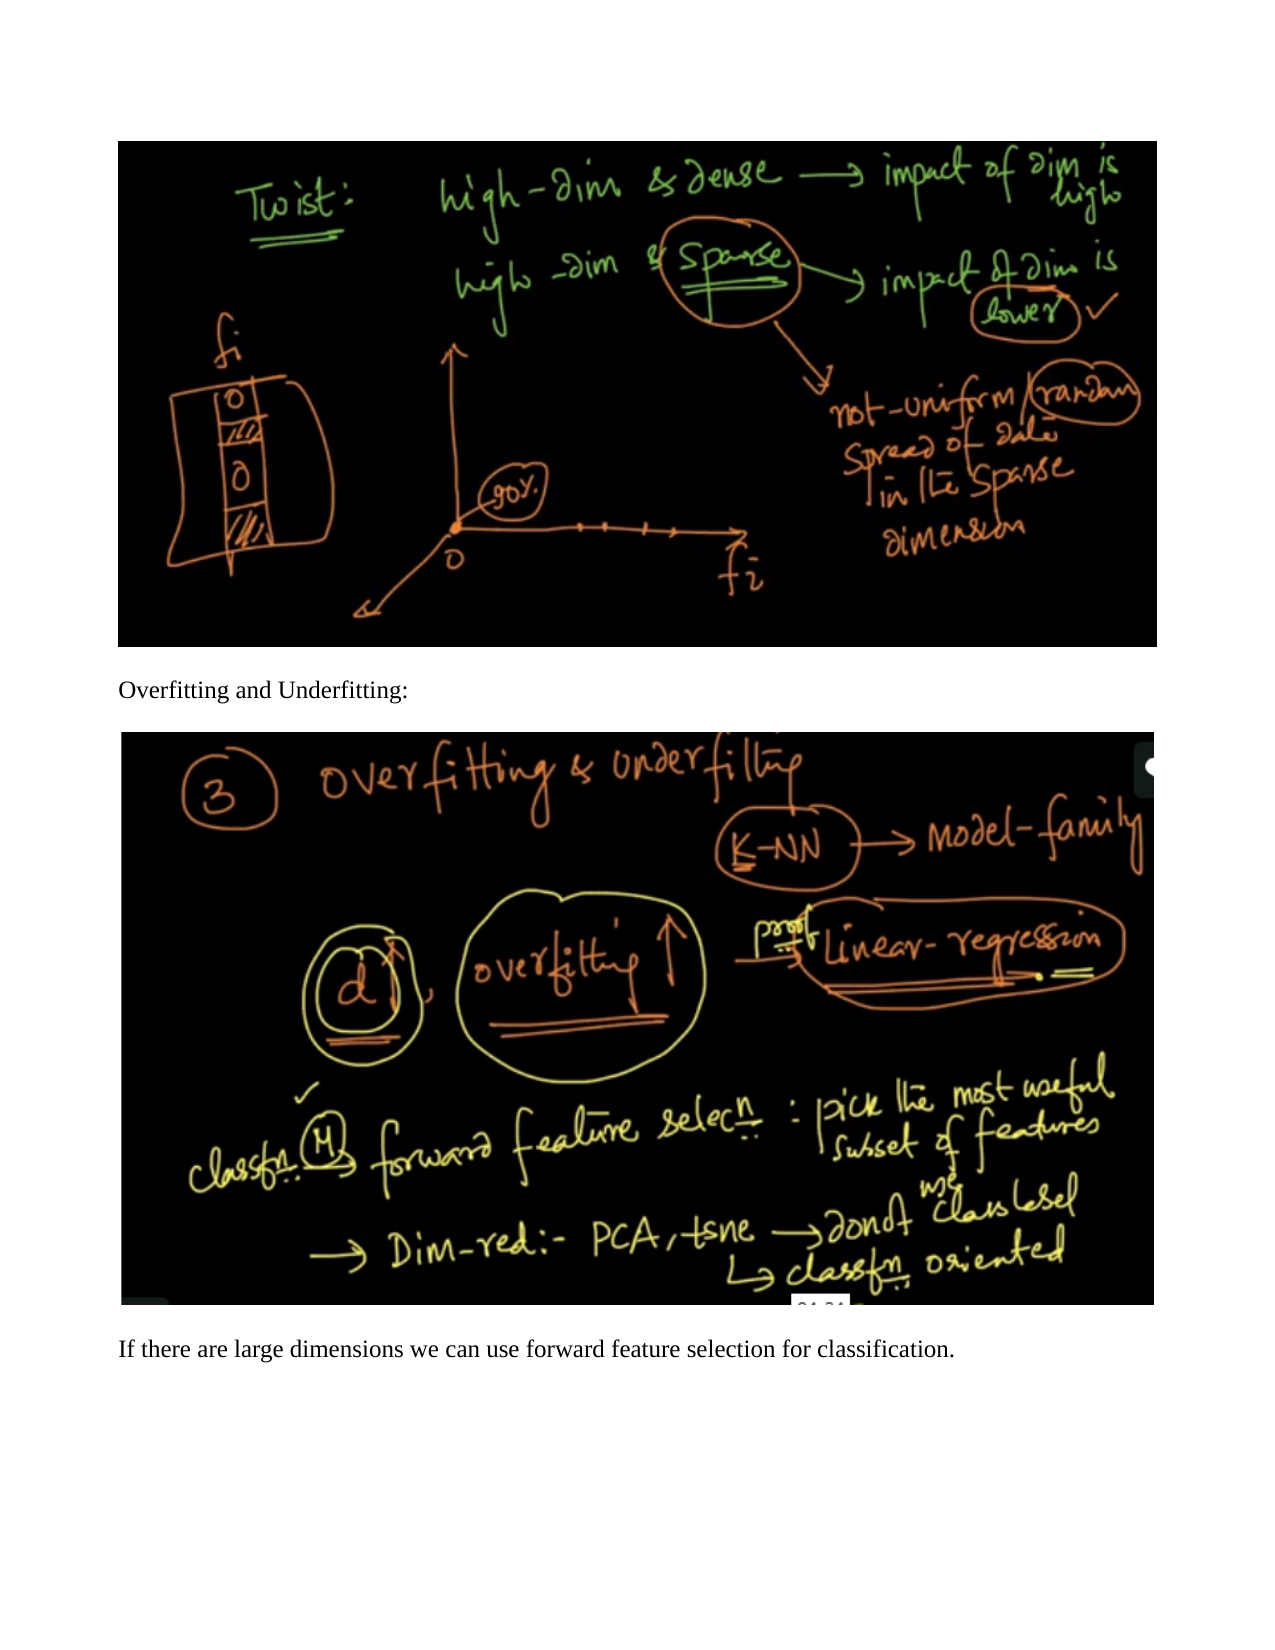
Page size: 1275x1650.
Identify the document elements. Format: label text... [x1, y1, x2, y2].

picture [118, 141, 1157, 647]
picture [121, 732, 1154, 1305]
text If there are large dimensions we can use forward feature selection for classification. [118, 1334, 1157, 1362]
text Overfitting and Underfitting: [118, 675, 1157, 704]
